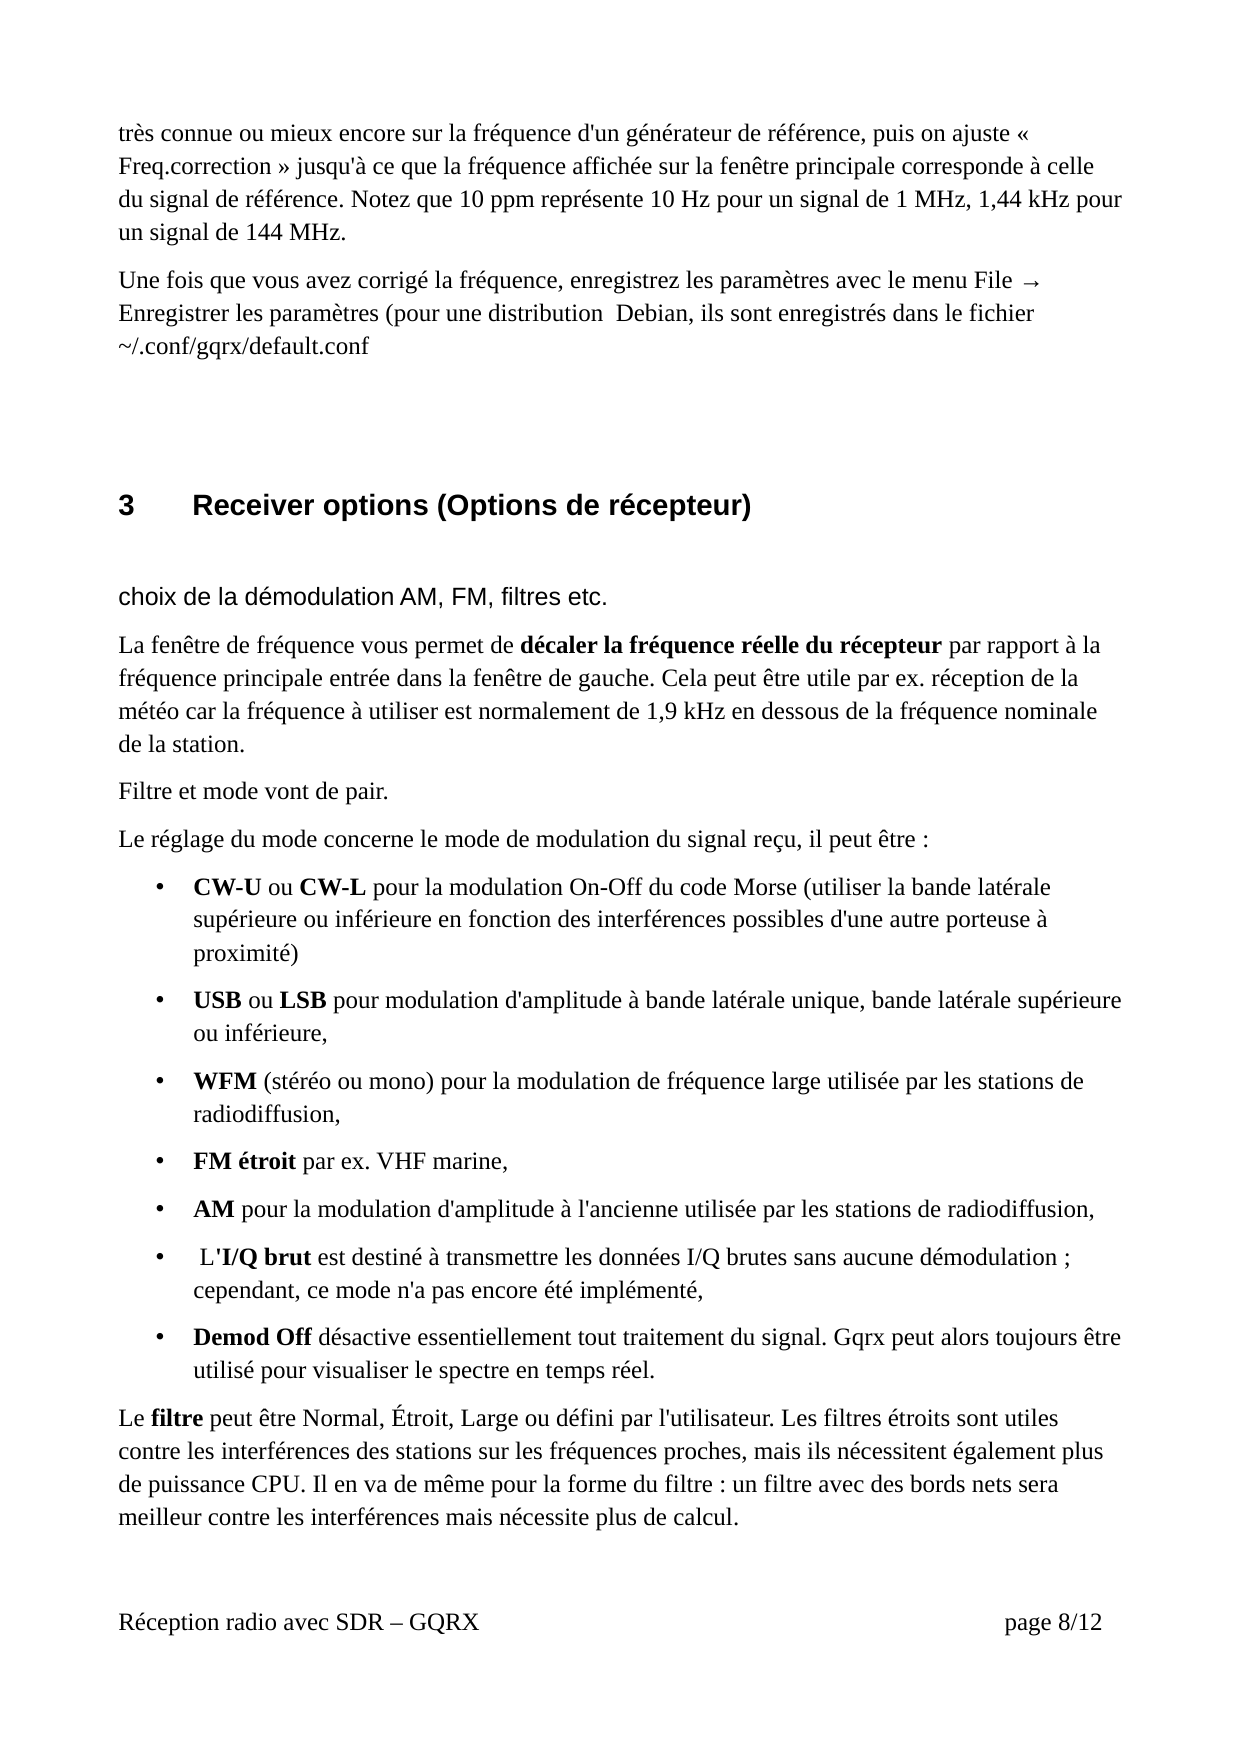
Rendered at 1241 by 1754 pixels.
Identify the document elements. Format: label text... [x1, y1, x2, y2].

subtitle Receiver options (Options de récepteur) [118, 488, 1122, 522]
list AM pour la modulation d'amplitude à l'ancienne utilisée par les stations de radiodiffusion, [156, 1194, 1122, 1223]
text Une fois que vous avez corrigé la fréquence, enregistrez les paramètres avec le menu File → Enregistrer les paramètres (pour une distribution Debian, ils sont enregistrés dans le fichier ~/.conf/gqrx/default.conf [118, 265, 1122, 359]
text Filtre et mode vont de pair. [118, 776, 1122, 805]
list USB ou LSB pour modulation d'amplitude à bande latérale unique, bande latérale supérieure ou inférieure, [156, 985, 1122, 1047]
list L'I/Q brut est destiné à transmettre les données I/Q brutes sans aucune démodulation ; cependant, ce mode n'a pas encore été implémenté, [156, 1242, 1122, 1303]
list FM étroit par ex. VHF marine, [156, 1146, 1122, 1175]
text Le réglage du mode concerne le mode de modulation du signal reçu, il peut être : [118, 824, 1122, 853]
text choix de la démodulation AM, FM, filtres etc. [118, 582, 1122, 611]
text Le filtre peut être Normal, Étroit, Large ou défini par l'utilisateur. Les filtres étroits sont utiles contre les interférences des stations sur les fréquences proches, mais ils nécessitent également plus de puissance CPU. Il en va de même pour la forme du filtre : un filtre avec des bords nets sera meilleur contre les interférences mais nécessite plus de calcul. [118, 1403, 1122, 1531]
list CW-U ou CW-L pour la modulation On-Off du code Morse (utiliser la bande latérale supérieure ou inférieure en fonction des interférences possibles d'une autre porteuse à proximité) [156, 872, 1122, 966]
list Demod Off désactive essentiellement tout traitement du signal. Gqrx peut alors toujours être utilisé pour visualiser le spectre en temps réel. [156, 1322, 1122, 1384]
text très connue ou mieux encore sur la fréquence d'un générateur de référence, puis on ajuste « Freq.correction » jusqu'à ce que la fréquence affichée sur la fenêtre principale corresponde à celle du signal de référence. Notez que 10 ppm représente 10 Hz pour un signal de 1 MHz, 1,44 kHz pour un signal de 144 MHz. [118, 118, 1122, 246]
text La fenêtre de fréquence vous permet de décaler la fréquence réelle du récepteur par rapport à la fréquence principale entrée dans la fenêtre de gauche. Cela peut être utile par ex. réception de la météo car la fréquence à utiliser est normalement de 1,9 kHz en dessous de la fréquence nominale de la station. [118, 630, 1122, 757]
list WFM (stéréo ou mono) pour la modulation de fréquence large utilisée par les stations de radiodiffusion, [156, 1066, 1122, 1128]
